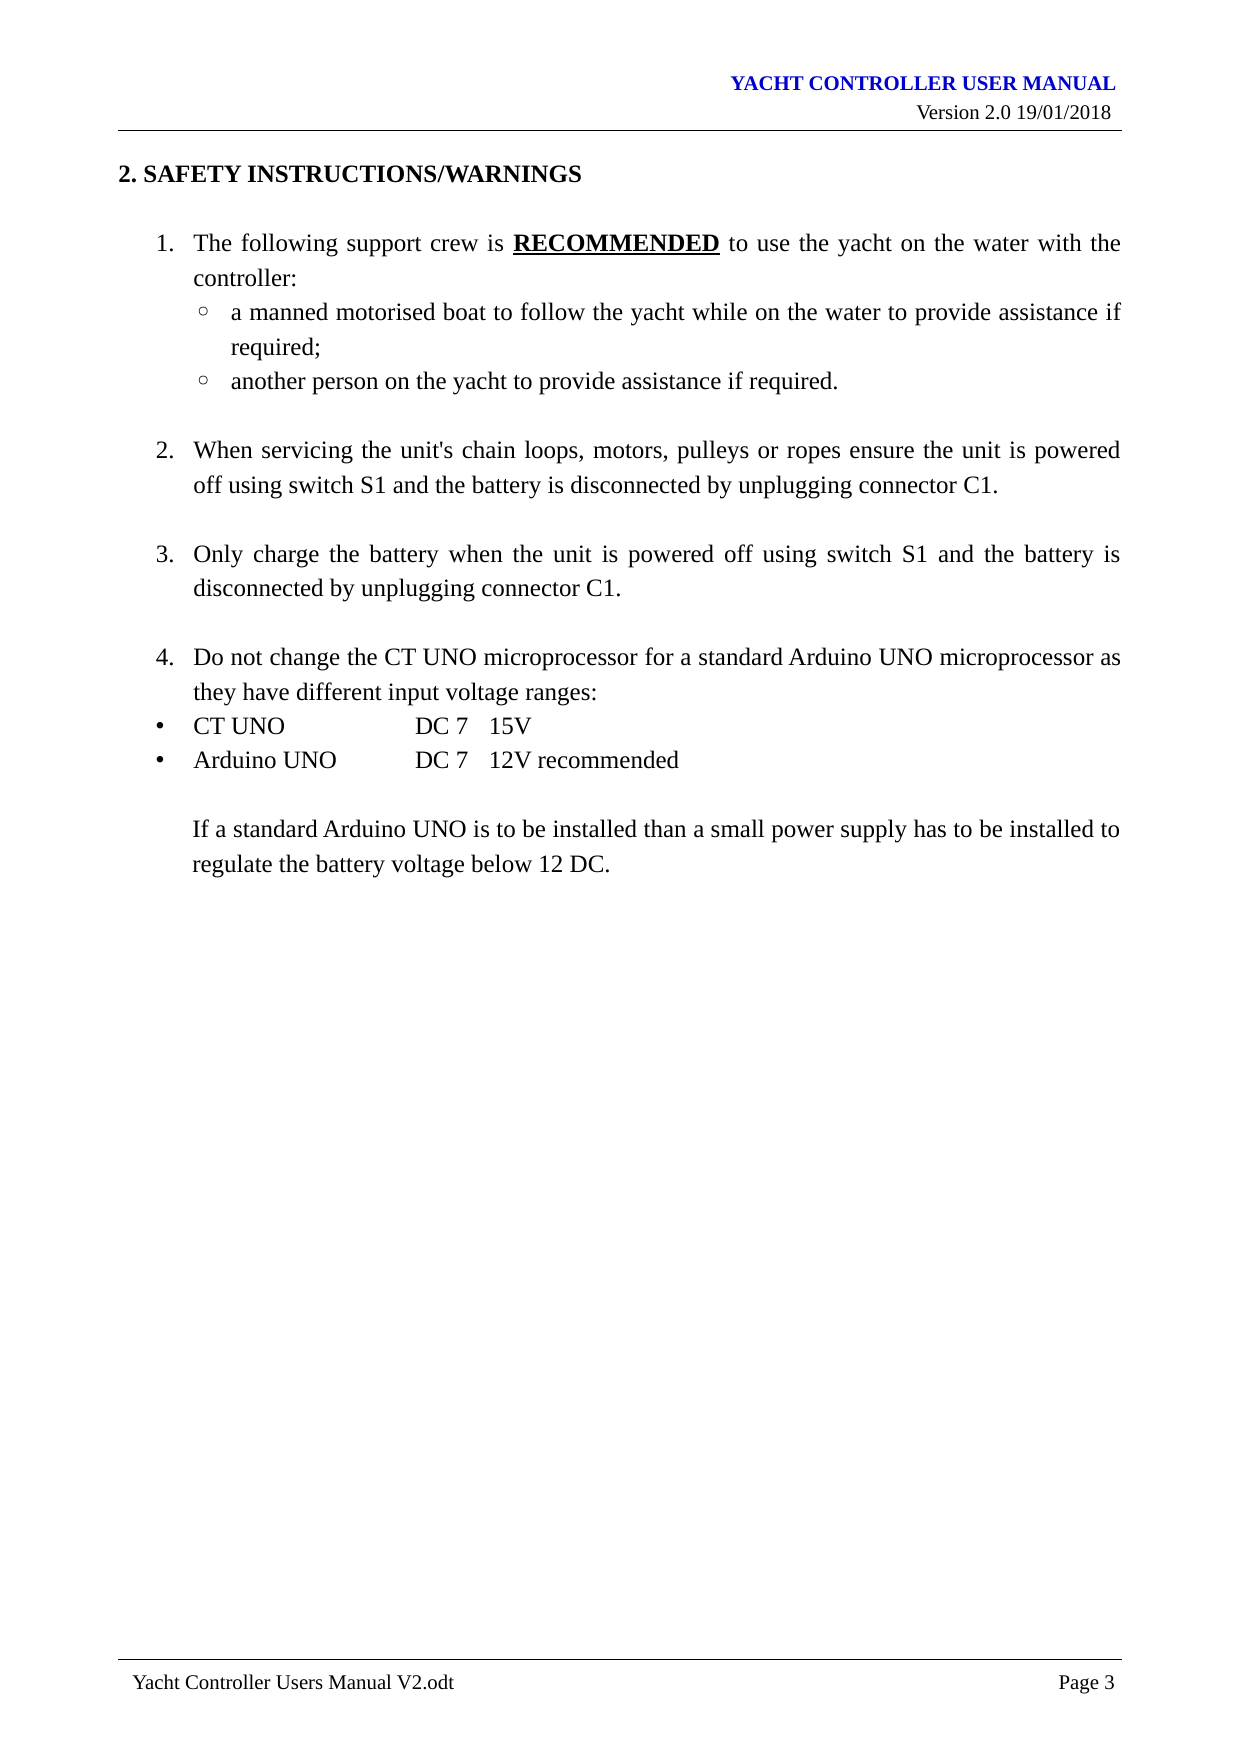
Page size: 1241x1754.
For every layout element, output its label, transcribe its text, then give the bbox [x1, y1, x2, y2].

list The following support crew is RECOMMENDED to use the yacht on the water with the controller: [156, 228, 1122, 292]
list Only charge the battery when the unit is powered off using switch S1 and the battery is disconnected by unplugging connector C1. [156, 539, 1122, 602]
list When servicing the unit's chain loops, motors, pulleys or ropes ensure the unit is powered off using switch S1 and the battery is disconnected by unplugging connector C1. [156, 435, 1122, 498]
list Do not change the CT UNO microprocessor for a standard Arduino UNO microprocessor as they have different input voltage ranges: [156, 642, 1122, 705]
list a manned motorised boat to follow the yacht while on the water to provide assistance if required; [193, 297, 1122, 361]
list CT UNO DC 7 15V [156, 711, 1122, 740]
list Arduino UNO DC 7 12V recommended [156, 746, 1122, 774]
list another person on the yacht to provide assistance if required. [193, 366, 1122, 395]
text 2. SAFETY INSTRUCTIONS/WARNINGS [118, 159, 1122, 188]
text If a standard Arduino UNO is to be installed than a small power supply has to be installed to regulate the battery voltage below 12 DC. [192, 814, 1122, 878]
